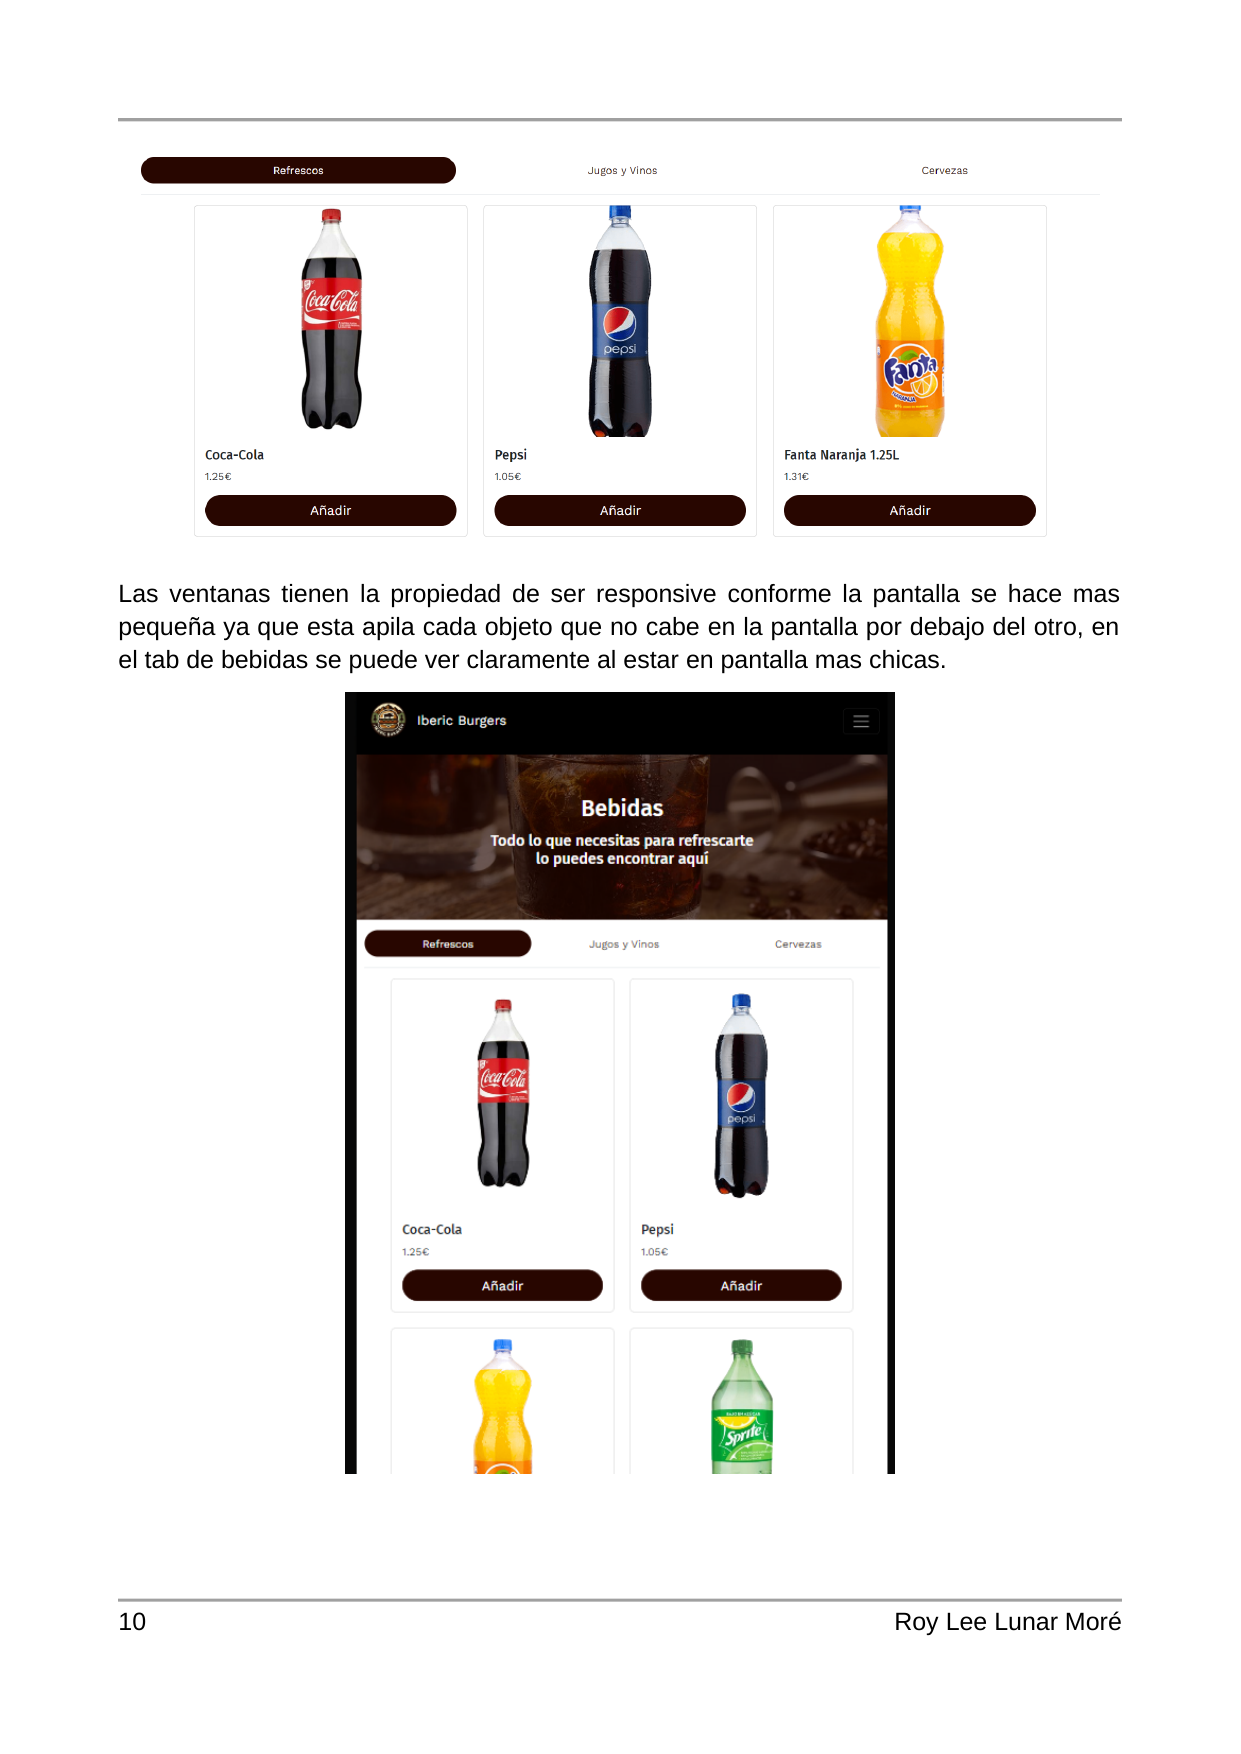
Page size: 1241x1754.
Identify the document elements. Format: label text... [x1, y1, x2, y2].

picture [136, 150, 1104, 542]
text Las ventanas tienen la propiedad de ser responsive conforme la pantalla se hace mas pequeña ya que esta apila cada objeto que no cabe en la pantalla por debajo del otro, en el tab de bebidas se puede ver claramente al estar en pantalla mas chicas. [118, 579, 1122, 673]
picture [345, 692, 895, 1474]
